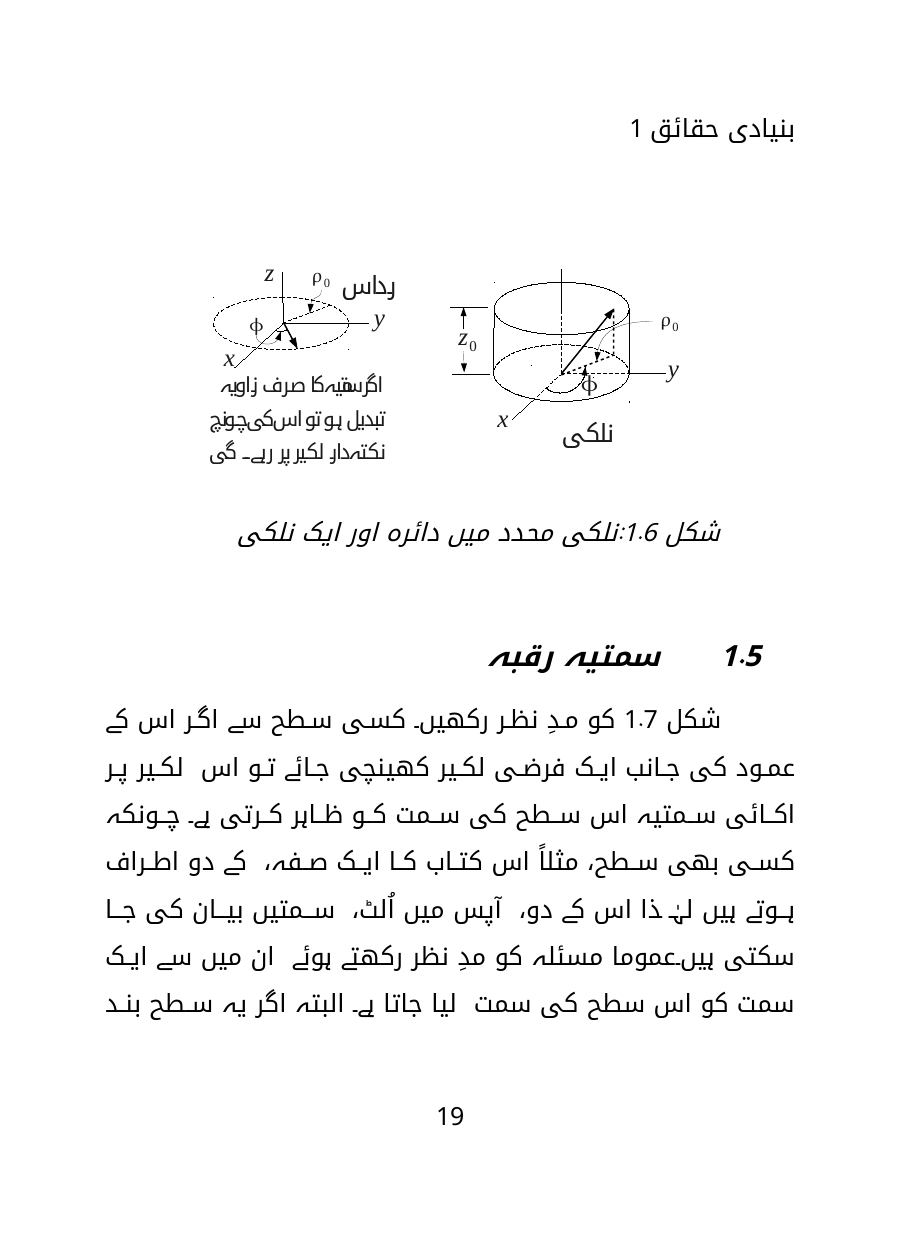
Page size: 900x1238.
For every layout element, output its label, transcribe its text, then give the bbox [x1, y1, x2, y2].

text شکل 1.7 کو مدِ نظر رکھیں۔ کسی سطح سے اگر اس کے عمود کی جانب ایک فرضی لکیر کھینچی جائے تو اس لکیر پر اکائی سمتیہ اس سطح کی سمت کو ظاہر کرتی ہے۔ چونکہ کسی بھی سطح، مثلاً اس کتاب کا ایک صفہ، کے دو اطراف ہوتے ہیں لہٰذا اس کے دو، آپس میں اُلٹ، سمتیں بیان کی جا سکتی ہیں۔عموما مسئلہ کو مدِ نظر رکھتے ہوئے ان میں سے ایک سمت کو اس سطح کی سمت لیا جاتا ہے۔ البتہ اگر یہ سطح بند سطح ہو ، مثلاً گیند کی شکل کا ہو، تب باہر جانب کو ہی اس سطح کی سمت لیا جاتا ہے۔ شکل میں اُوپر کی سطح کا رقبہہے اور اس کی سمت ہے۔ لہٰذا سمتیہ کا طول، ہے اور اس کی سمت ہے یعنی [105, 696, 795, 1028]
text شکل 1.6:نلکی محدد میں دائرہ اور ایک نلکی [180, 195, 720, 557]
subtitle سمتیہ رقبہ [105, 629, 720, 684]
